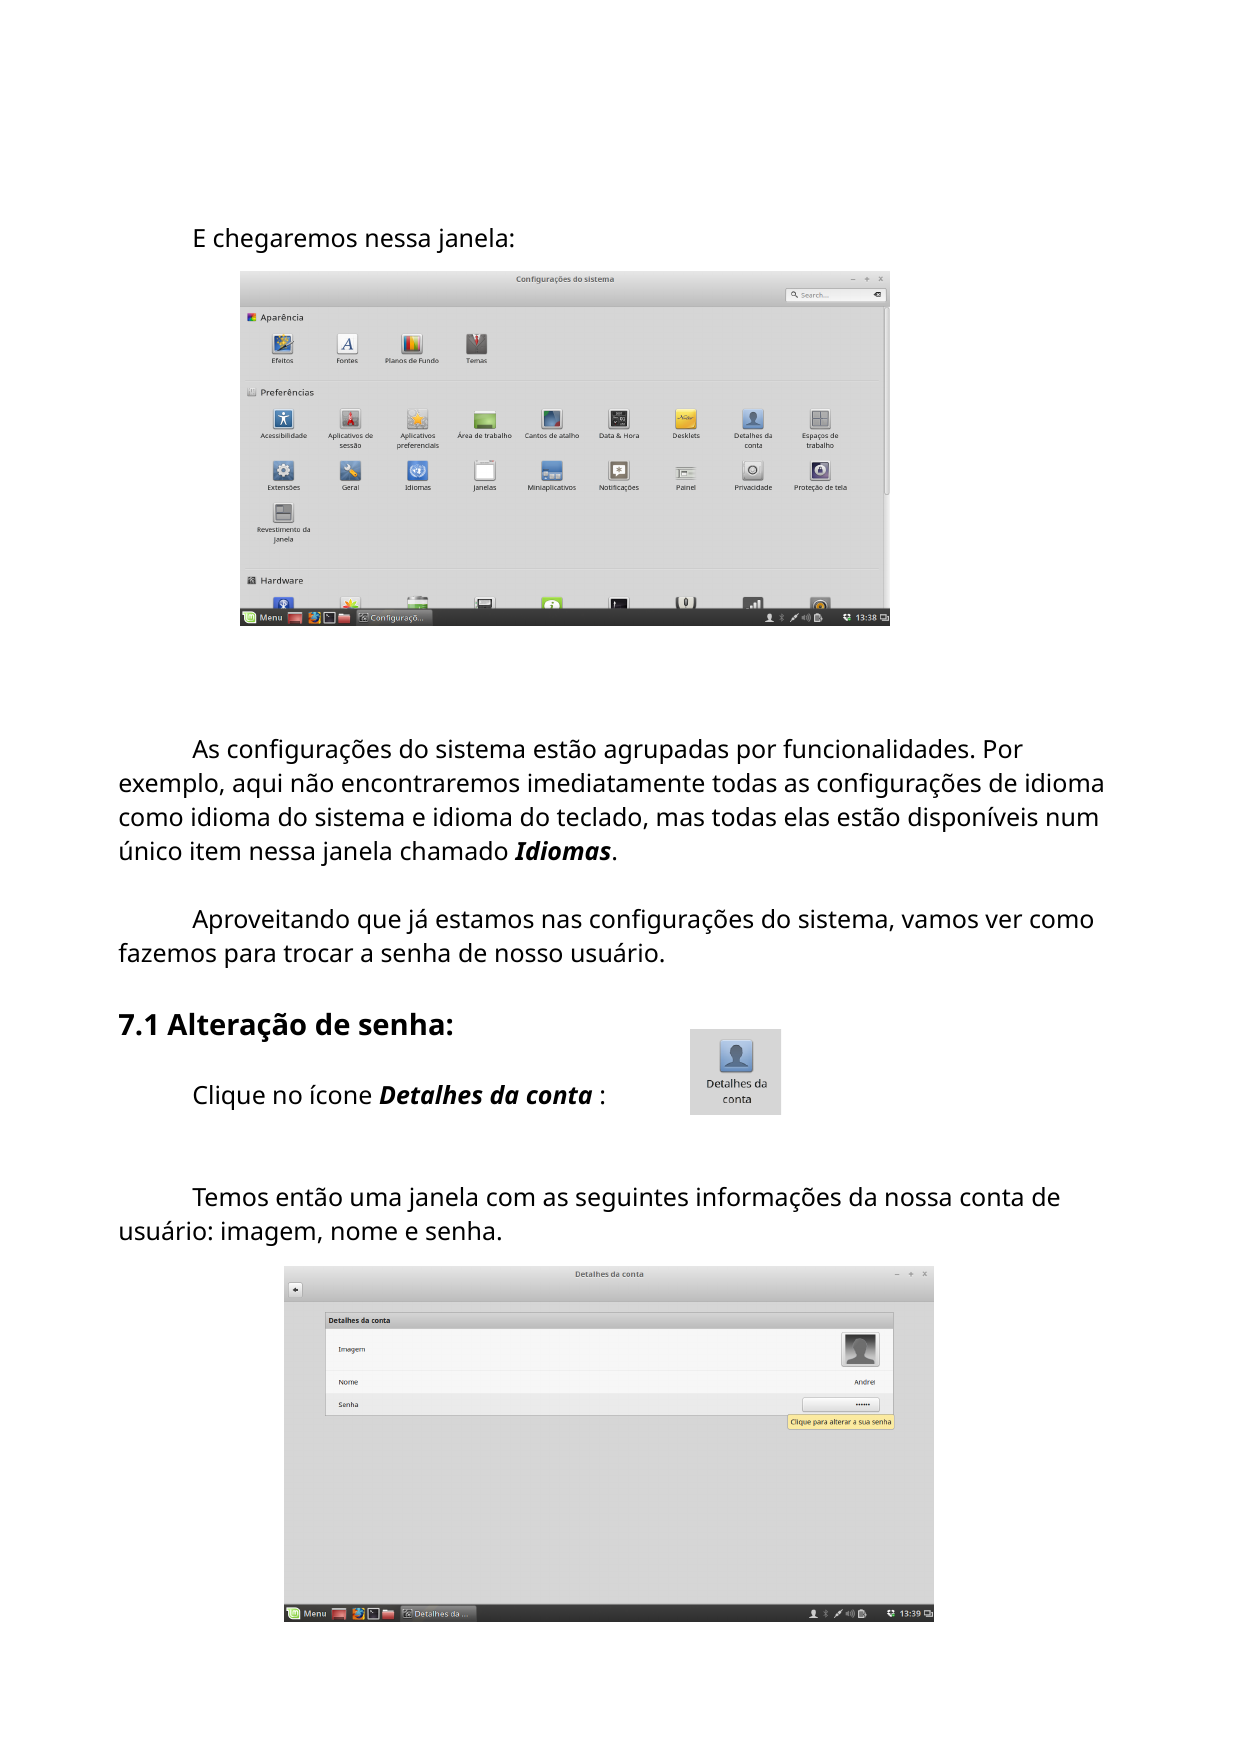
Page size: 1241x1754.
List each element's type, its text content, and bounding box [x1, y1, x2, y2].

text 7.1 Alteração de senha: [118, 1004, 1122, 1043]
picture [690, 1029, 782, 1115]
text As configurações do sistema estão agrupadas por funcionalidades. Por exemplo, aqui não encontraremos imediatamente todas as configurações de idioma como idioma do sistema e idioma do teclado, mas todas elas estão disponíveis num único item nessa janela chamado Idiomas. [118, 731, 1122, 867]
text E chegaremos nessa janela: [118, 220, 1122, 254]
text Temos então uma janela com as seguintes informações da nossa conta de usuário: imagem, nome e senha. [118, 1180, 1122, 1248]
picture [284, 1266, 934, 1622]
text [782, 1077, 1122, 1112]
picture [240, 271, 890, 626]
text Clique no ícone Detalhes da conta : [118, 1077, 690, 1112]
text Aproveitando que já estamos nas configurações do sistema, vamos ver como fazemos para trocar a senha de nosso usuário. [118, 902, 1122, 970]
